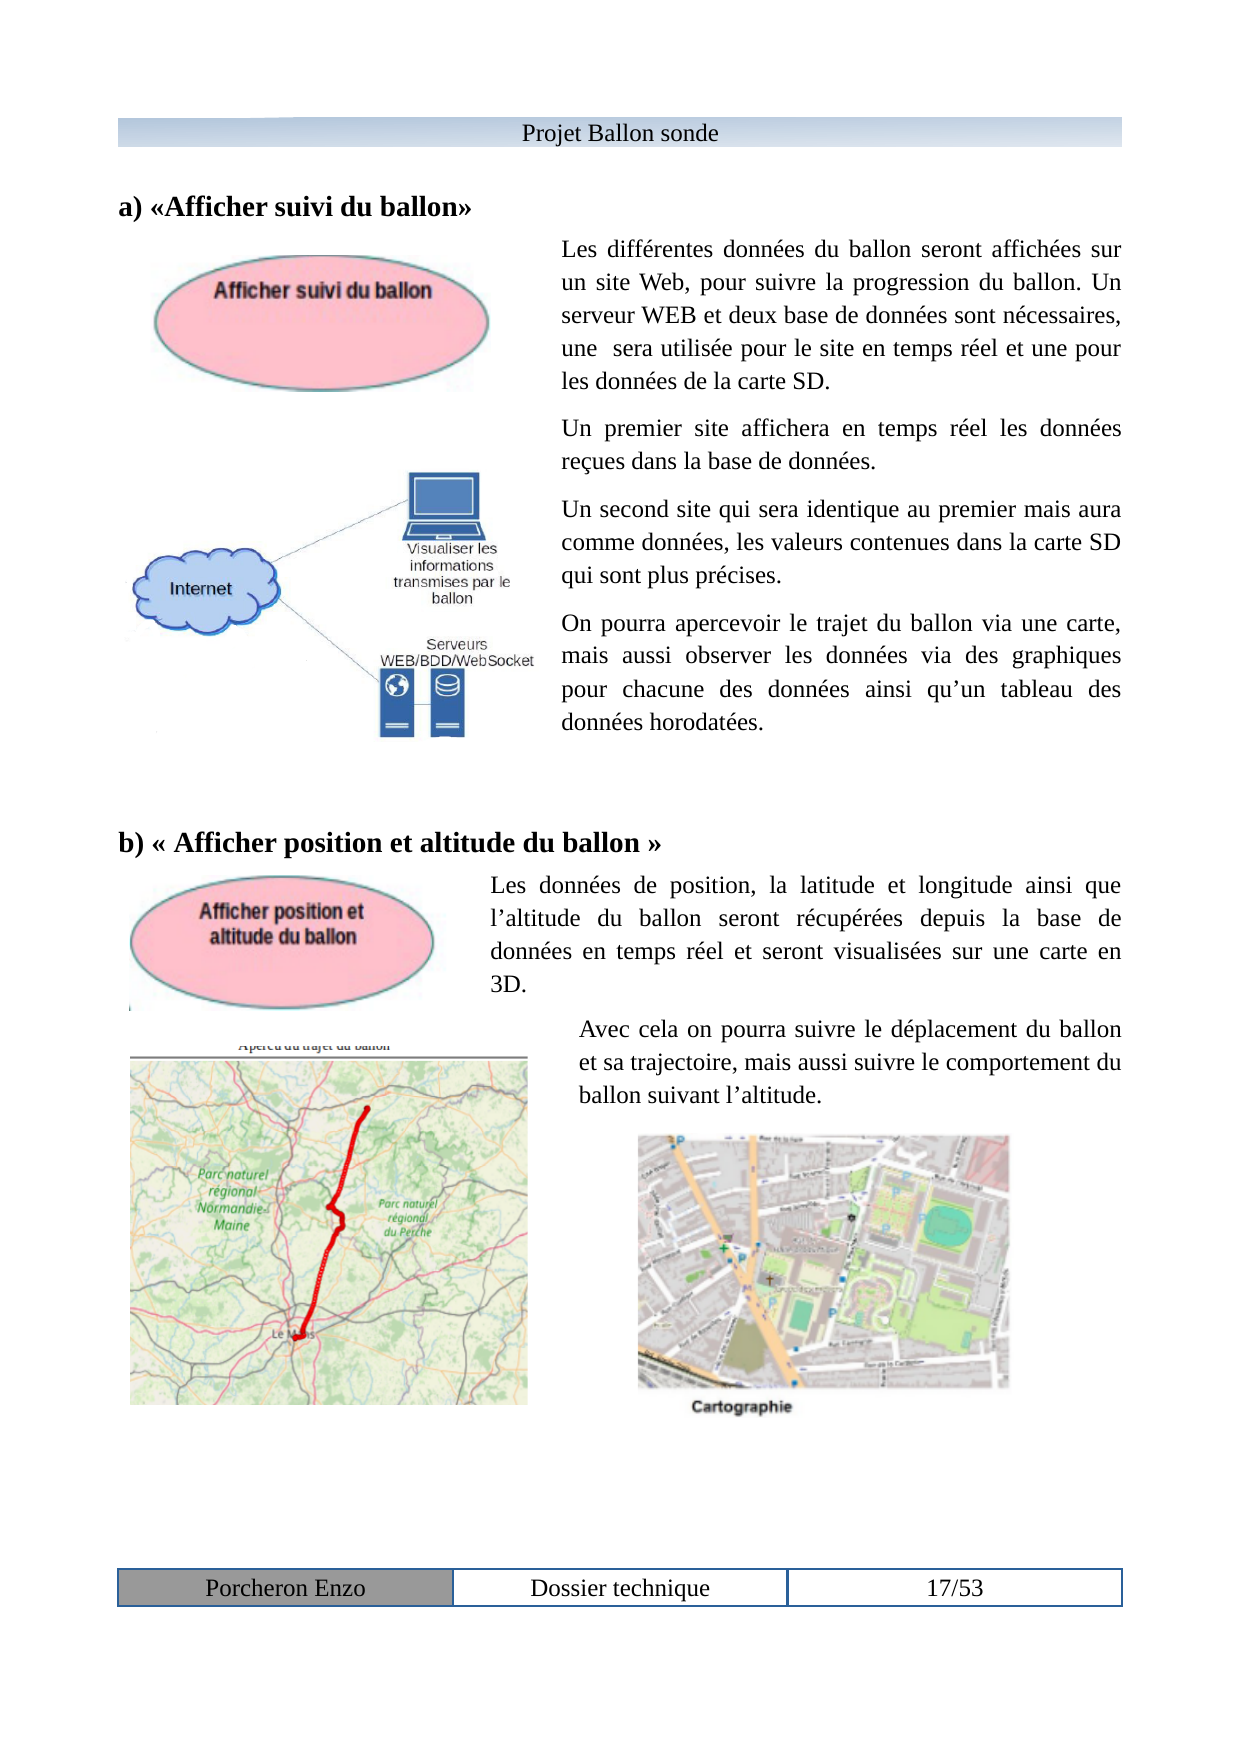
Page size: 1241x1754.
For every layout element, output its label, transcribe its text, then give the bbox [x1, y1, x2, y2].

picture [130, 1046, 528, 1405]
subtitle a) «Afficher suivi du ballon» [118, 189, 1122, 222]
picture [637, 1133, 1015, 1418]
text Les données de position, la latitude et longitude ainsi que l’altitude du ballon seront récupérées depuis la base de données en temps réel et seront visualisées sur une carte en 3D. [490, 870, 1122, 998]
picture [129, 875, 447, 1011]
picture [120, 460, 539, 742]
text On pourra apercevoir le trajet du ballon via une carte, mais aussi observer les données via des graphiques pour chacune des données ainsi qu’un tableau des données horodatées. [561, 608, 1122, 735]
subtitle b) « Afficher position et altitude du ballon » [118, 826, 1122, 859]
text Les différentes données du ballon seront affichées sur un site Web, pour suivre la progression du ballon. Un serveur WEB et deux base de données sont nécessaires, une sera utilisée pour le site en temps réel et une pour les données de la carte SD. [561, 234, 1122, 394]
text Avec cela on pourra suivre le déplacement du ballon et sa trajectoire, mais aussi suivre le comportement du ballon suivant l’altitude. [579, 1014, 1122, 1109]
picture [134, 255, 491, 392]
text Un second site qui sera identique au premier mais aura comme données, les valeurs contenues dans la carte SD qui sont plus précises. [561, 494, 1122, 589]
text Un premier site affichera en temps réel les données reçues dans la base de données. [561, 413, 1122, 475]
